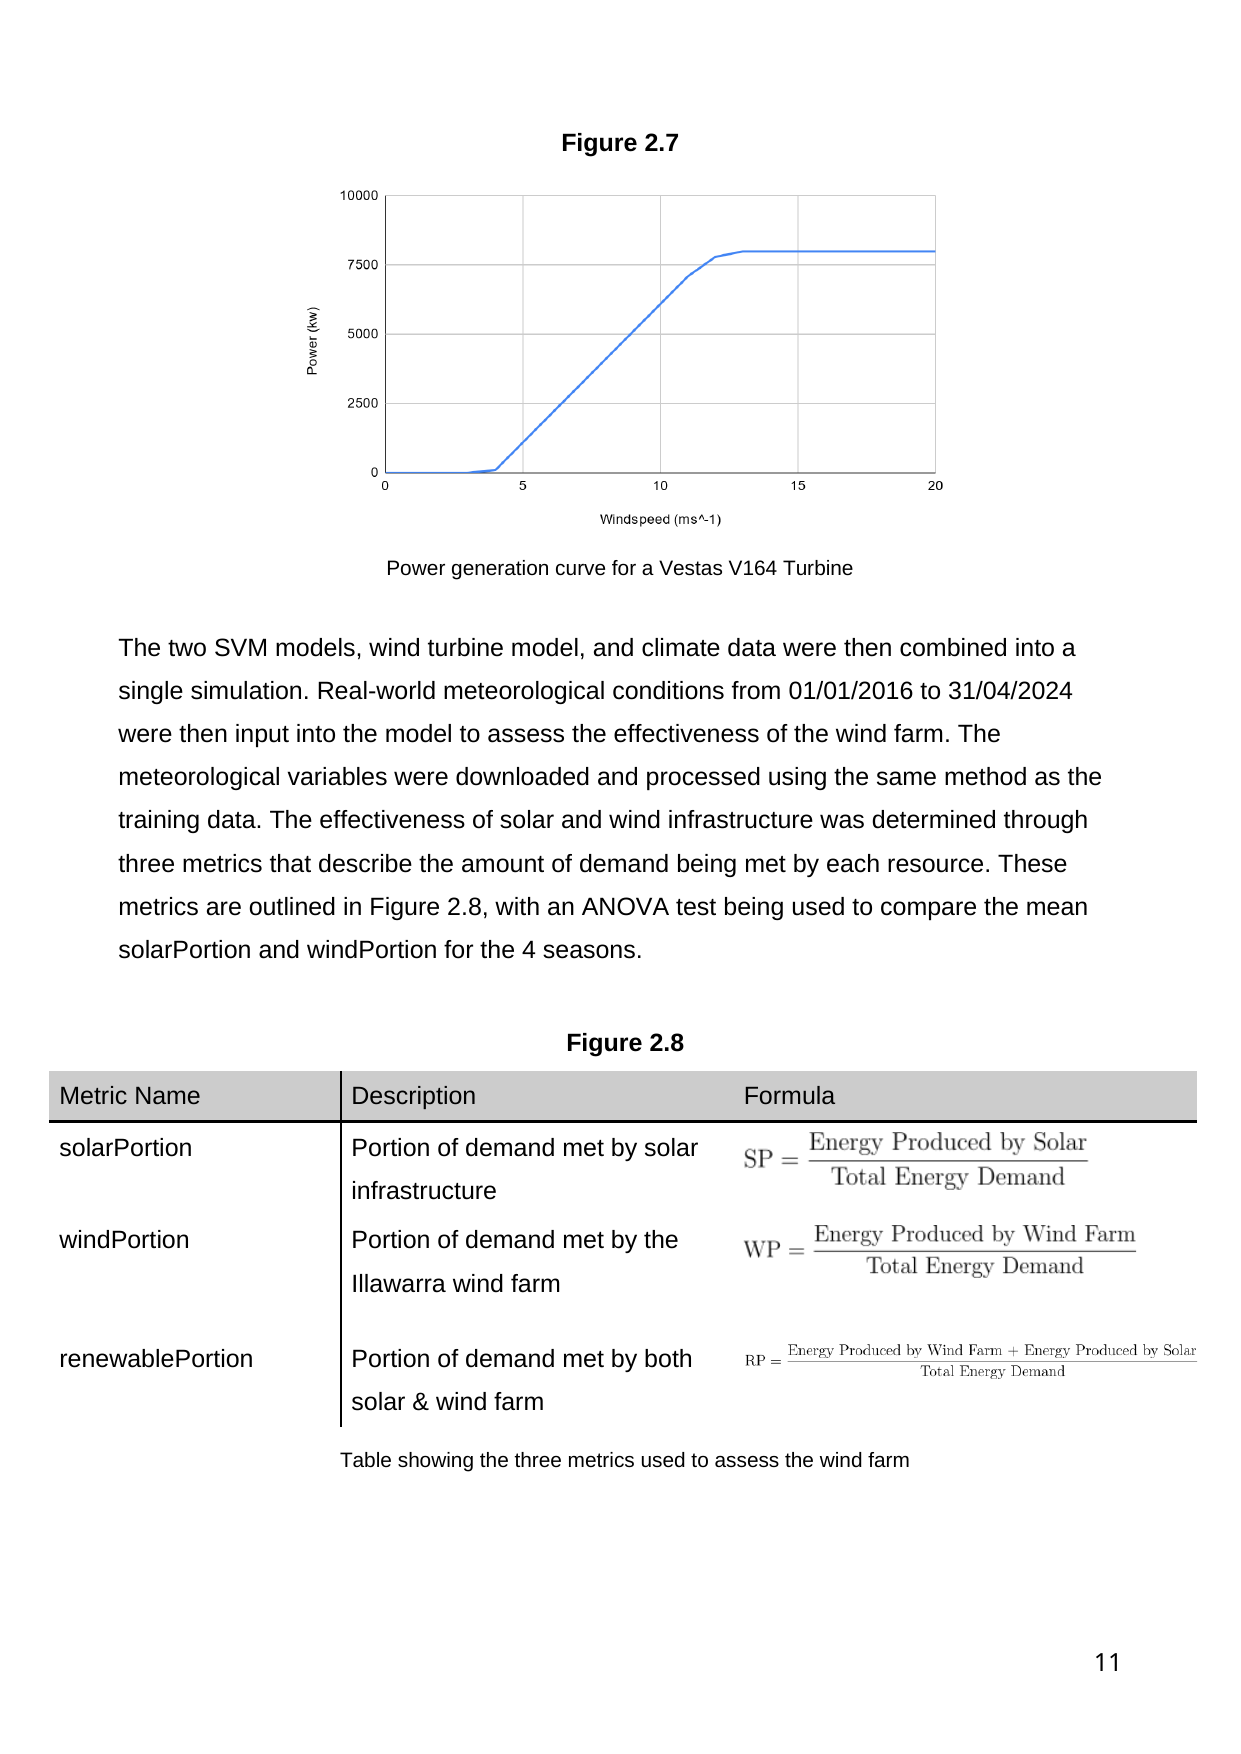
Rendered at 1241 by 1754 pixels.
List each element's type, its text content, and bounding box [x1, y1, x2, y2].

table_cell [733, 1215, 1197, 1334]
table_cell Power generation curve for a Vestas V164 Turbine [264, 545, 976, 590]
table_header Figure 2.7 [264, 118, 976, 168]
picture [743, 1132, 1089, 1190]
table_cell Portion of demand met by the Illawarra wind farm [342, 1215, 733, 1334]
table_header Metric Name [49, 1071, 340, 1120]
table_cell Portion of demand met by solar infrastructure [342, 1123, 733, 1215]
picture [743, 1344, 1198, 1379]
table_header Formula [733, 1071, 1197, 1120]
table_header Description [342, 1071, 733, 1120]
table_cell solarPortion [49, 1123, 340, 1215]
table_cell Table showing the three metrics used to assess the wind farm [38, 1437, 1212, 1482]
table_cell windPortion [49, 1215, 340, 1334]
table_cell [733, 1123, 1197, 1215]
picture [743, 1225, 1137, 1278]
table_cell renewablePortion [49, 1334, 340, 1427]
table_cell Portion of demand met by both solar & wind farm [342, 1334, 733, 1427]
table_cell [733, 1334, 1197, 1427]
picture [285, 178, 956, 535]
table_cell [264, 168, 976, 545]
table_header Figure 2.8 [38, 1017, 1212, 1437]
text The two SVM models, wind turbine model, and climate data were then combined into a single simulation. Real-world meteorological conditions from 01/01/2016 to 31/04/2024 were then input into the model to assess the effectiveness of the wind farm. The meteorological variables were downloaded and processed using the same method as the training data. The effectiveness of solar and wind infrastructure was determined through three metrics that describe the amount of demand being met by each resource. These metrics are outlined in Figure 2.8, with an ANOVA test being used to compare the mean solarPortion and windPortion for the 4 seasons. [118, 633, 1122, 964]
